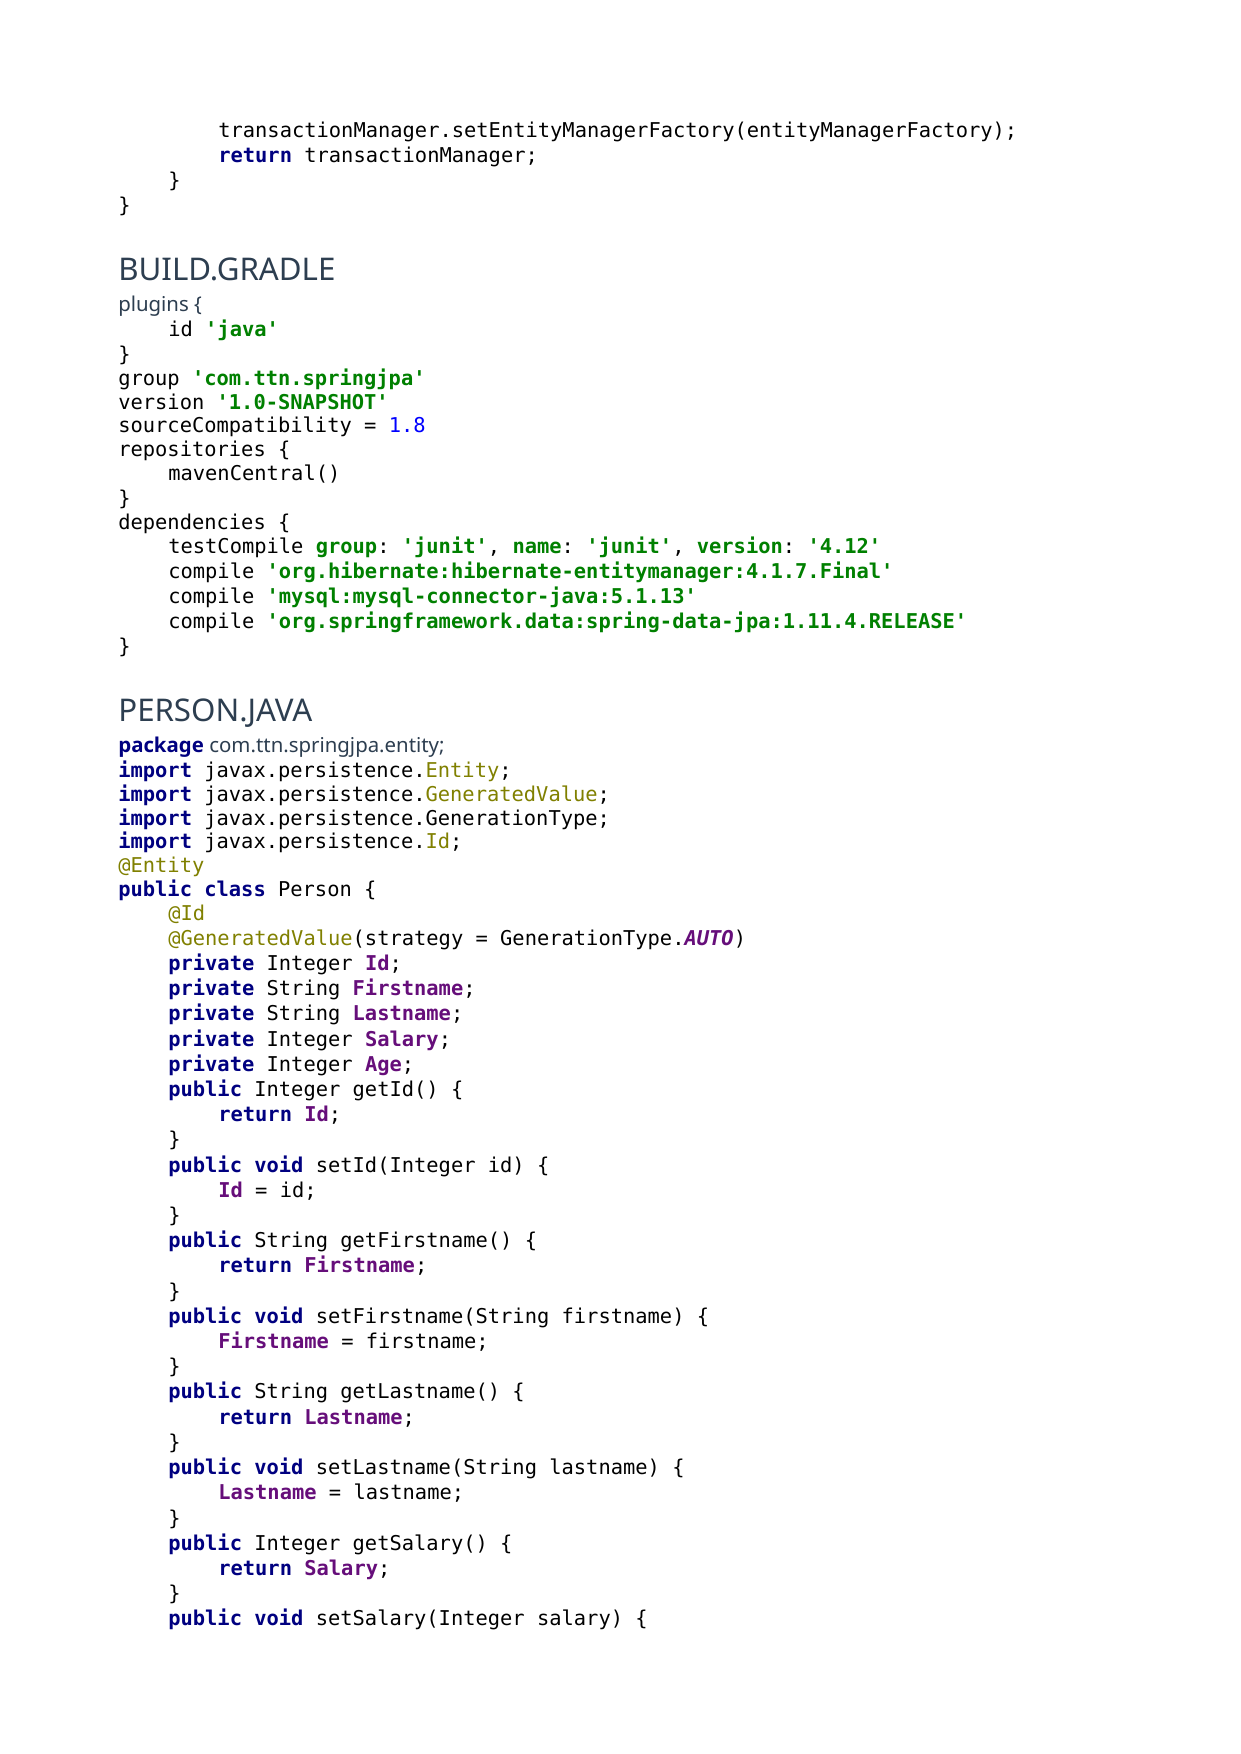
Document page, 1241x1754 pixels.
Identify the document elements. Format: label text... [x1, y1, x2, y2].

text } [118, 487, 1122, 510]
text private String Lastname; [118, 1002, 1122, 1027]
text private Integer Age; [118, 1052, 1122, 1077]
text } [118, 1128, 1122, 1153]
text compile 'org.springframework.data:spring-data-jpa:1.11.4.RELEASE' [118, 610, 1122, 635]
text } [118, 1279, 1122, 1304]
text } [118, 343, 1122, 366]
text public void setFirstname(String firstname) { [118, 1304, 1122, 1329]
text version '1.0-SNAPSHOT' [118, 390, 1122, 414]
text return Salary; [118, 1556, 1122, 1582]
text testCompile group: 'junit', name: 'junit', version: '4.12' [118, 534, 1122, 559]
text } [118, 1355, 1122, 1380]
text Id = id; [118, 1178, 1122, 1203]
text import javax.persistence.GenerationType; [118, 806, 1122, 830]
text public String getLastname() { [118, 1380, 1122, 1405]
text BUILD.GRADLE [118, 247, 1122, 289]
text } [118, 194, 1122, 217]
text private Integer Salary; [118, 1027, 1122, 1052]
text return transactionManager; [118, 143, 1122, 168]
text } [118, 1203, 1122, 1229]
text @GeneratedValue(strategy = GenerationType.AUTO) [118, 926, 1122, 951]
text public Integer getId() { [118, 1077, 1122, 1103]
text } [118, 168, 1122, 194]
text id 'java' [118, 317, 1122, 343]
text sourceCompatibility = 1.8 [118, 414, 1122, 438]
text group 'com.ttn.springjpa' [118, 366, 1122, 390]
text public void setLastname(String lastname) { [118, 1456, 1122, 1481]
text public class Person { [118, 877, 1122, 901]
text Firstname = firstname; [118, 1329, 1122, 1355]
text compile 'org.hibernate:hibernate-entitymanager:4.1.7.Final' [118, 559, 1122, 584]
text return Firstname; [118, 1254, 1122, 1279]
text return Lastname; [118, 1405, 1122, 1430]
text Lastname = lastname; [118, 1481, 1122, 1506]
text @Id [118, 901, 1122, 926]
text private String Firstname; [118, 977, 1122, 1002]
text import javax.persistence.GeneratedValue; [118, 782, 1122, 806]
text public void setId(Integer id) { [118, 1153, 1122, 1178]
text public void setSalary(Integer salary) { [118, 1607, 1122, 1632]
text PERSON.JAVA [118, 688, 1122, 731]
text } [118, 1430, 1122, 1456]
text return Id; [118, 1103, 1122, 1128]
text } [118, 1506, 1122, 1531]
text import javax.persistence.Id; [118, 830, 1122, 853]
text public Integer getSalary() { [118, 1531, 1122, 1556]
text mavenCentral() [118, 461, 1122, 487]
text compile 'mysql:mysql-connector-java:5.1.13' [118, 584, 1122, 610]
text transactionManager.setEntityManagerFactory(entityManagerFactory); [118, 118, 1122, 143]
text private Integer Id; [118, 951, 1122, 977]
text } [118, 1582, 1122, 1607]
text dependencies { [118, 510, 1122, 534]
text public String getFirstname() { [118, 1229, 1122, 1254]
text plugins { [118, 289, 1122, 317]
text import javax.persistence.Entity; [118, 758, 1122, 782]
text package com.ttn.springjpa.entity; [118, 731, 1122, 758]
text repositories { [118, 438, 1122, 461]
text } [118, 635, 1122, 659]
text @Entity [118, 853, 1122, 877]
